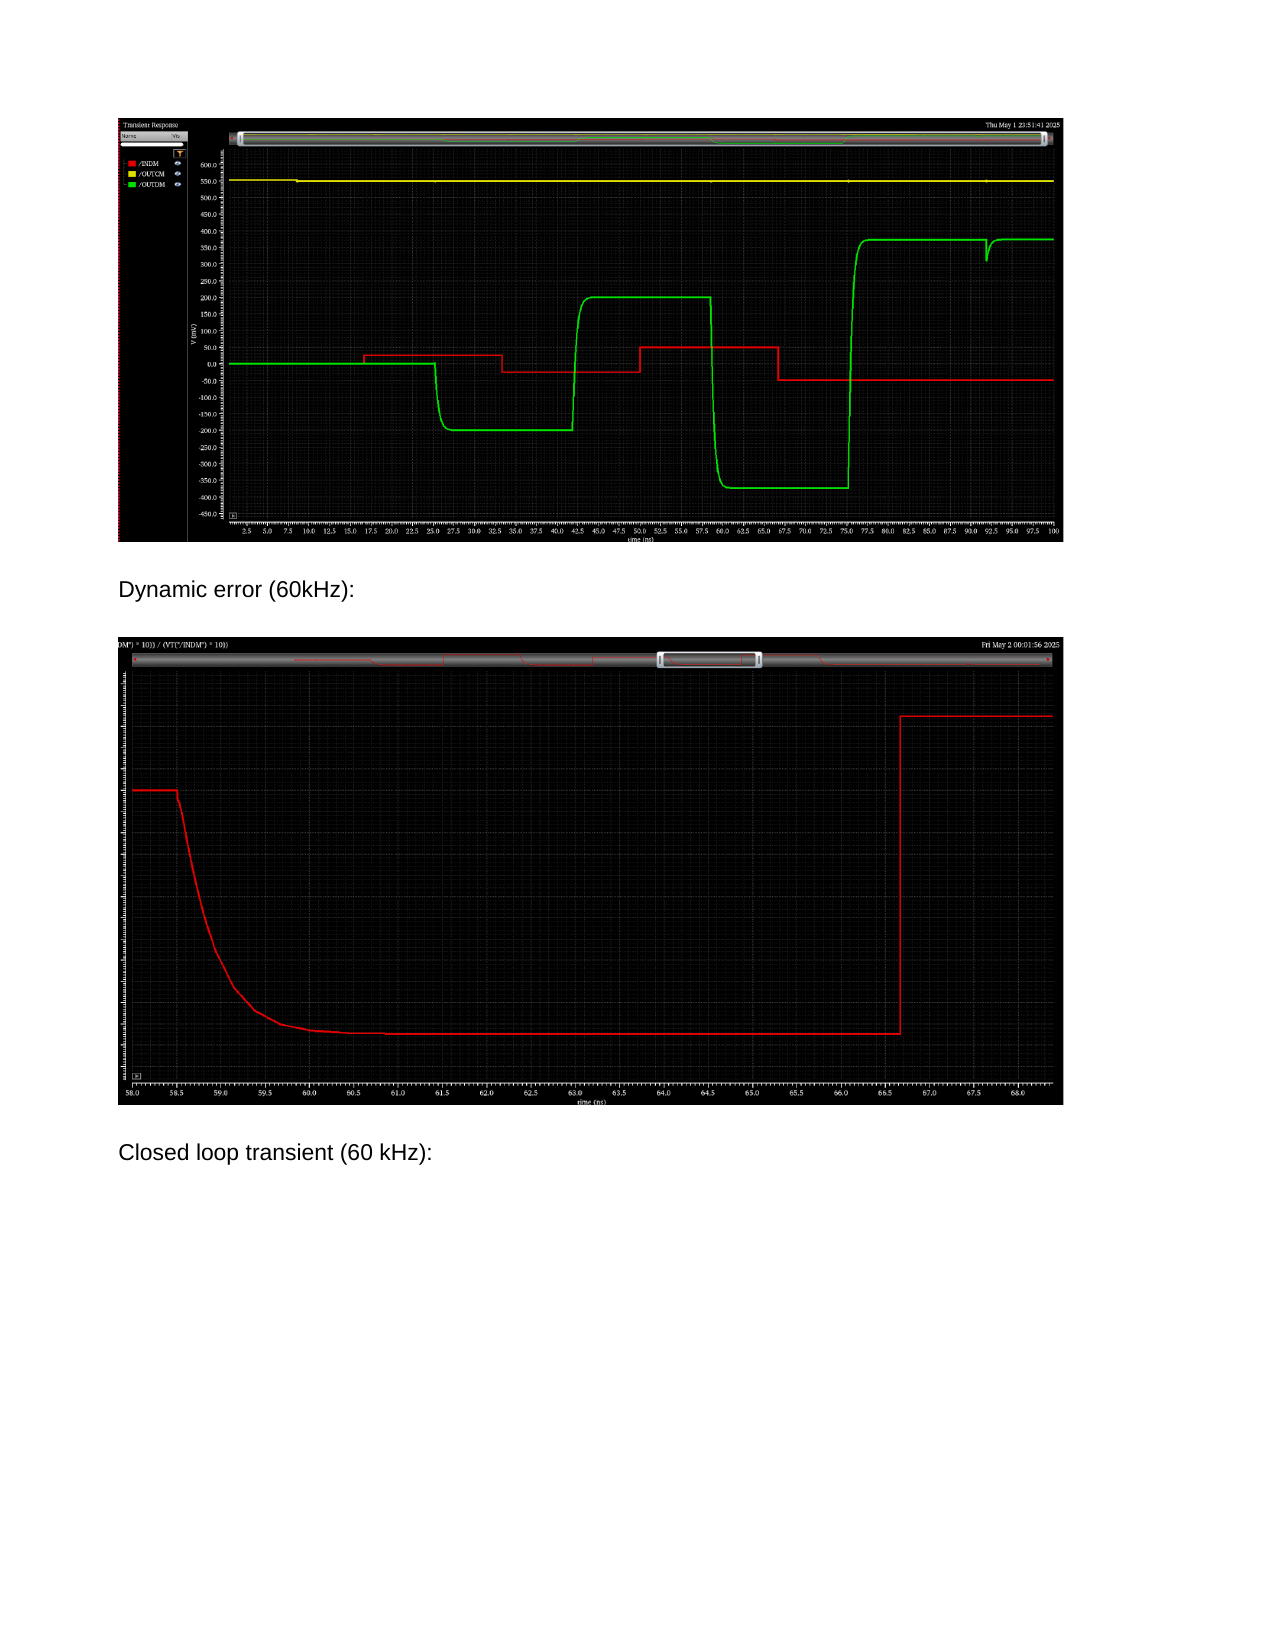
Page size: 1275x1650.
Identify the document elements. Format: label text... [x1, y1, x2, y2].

text Dynamic error (60kHz): [118, 576, 1157, 603]
text Closed loop transient (60 kHz): [118, 1139, 1157, 1166]
picture [118, 637, 1064, 1105]
picture [118, 118, 1064, 542]
